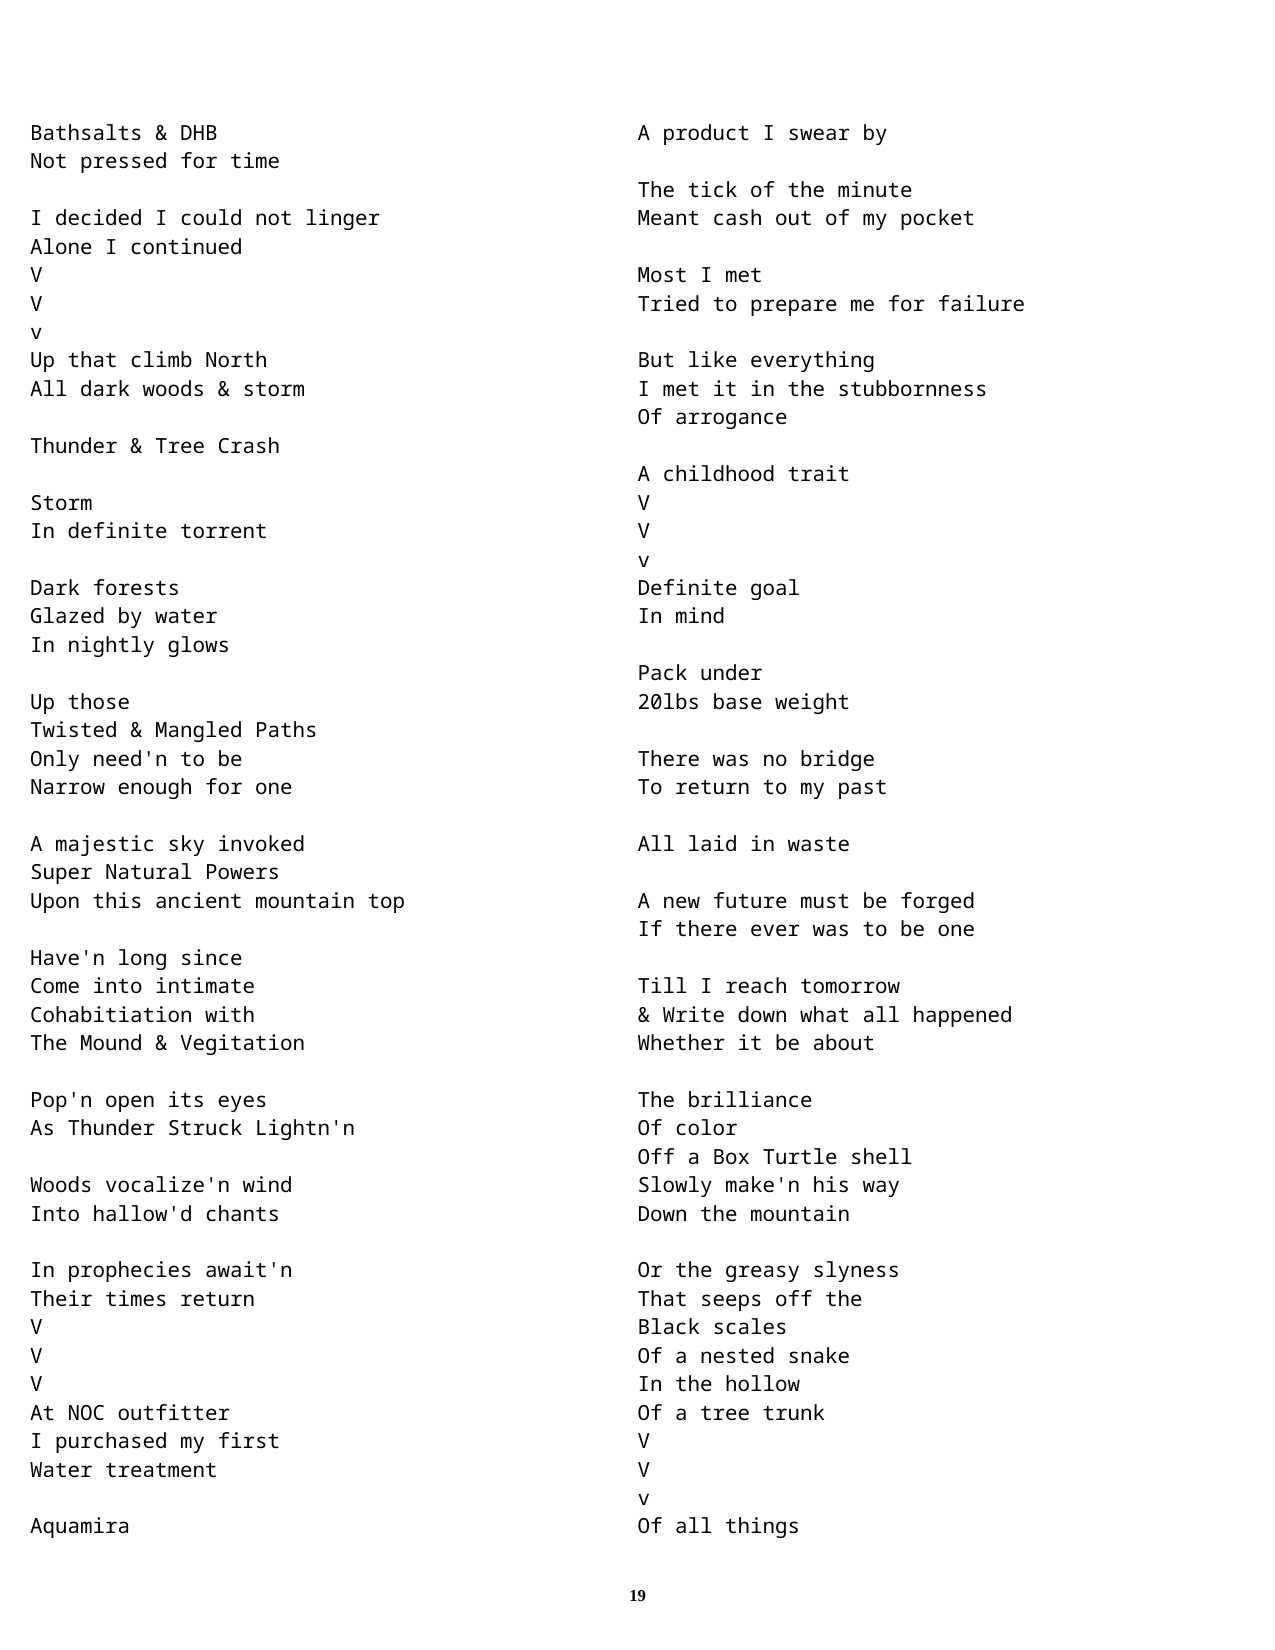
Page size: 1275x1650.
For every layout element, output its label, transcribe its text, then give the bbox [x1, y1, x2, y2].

text V [30, 1341, 637, 1369]
text Of a tree trunk [637, 1398, 1245, 1426]
text At NOC outfitter [30, 1398, 637, 1426]
text V [637, 516, 1245, 545]
text Aquamira [30, 1512, 637, 1540]
text But like everything [637, 346, 1245, 374]
text Up those [30, 687, 637, 715]
text & Write down what all happened [637, 1000, 1245, 1028]
text A childhood trait [637, 459, 1245, 488]
text Of a nested snake [637, 1341, 1245, 1369]
text V [637, 1455, 1245, 1483]
text In the hollow [637, 1369, 1245, 1398]
text Down the mountain [637, 1199, 1245, 1227]
text Cohabitiation with [30, 1000, 637, 1028]
text Pop'n open its eyes [30, 1085, 637, 1113]
text To return to my past [637, 772, 1245, 801]
text In prophecies await'n [30, 1256, 637, 1284]
text I decided I could not linger [30, 203, 637, 232]
text V [637, 488, 1245, 516]
text Of arrogance [637, 402, 1245, 431]
text Meant cash out of my pocket [637, 203, 1245, 232]
text Have'n long since [30, 943, 637, 971]
text The tick of the minute [637, 175, 1245, 203]
text There was no bridge [637, 744, 1245, 772]
text Glazed by water [30, 602, 637, 630]
text The Mound & Vegitation [30, 1028, 637, 1057]
text In nightly glows [30, 630, 637, 658]
text The brilliance [637, 1085, 1245, 1113]
text 20lbs base weight [637, 687, 1245, 715]
text Storm [30, 488, 637, 516]
text Into hallow'd chants [30, 1199, 637, 1227]
text In definite torrent [30, 516, 637, 545]
text Or the greasy slyness [637, 1256, 1245, 1284]
text Their times return [30, 1284, 637, 1312]
text V [30, 1312, 637, 1341]
text That seeps off the [637, 1284, 1245, 1312]
text v [637, 1483, 1245, 1512]
text Twisted & Mangled Paths [30, 715, 637, 744]
text V [637, 1426, 1245, 1455]
text As Thunder Struck Lightn'n [30, 1113, 637, 1142]
text Only need'n to be [30, 744, 637, 772]
text V [30, 260, 637, 289]
text Slowly make'n his way [637, 1170, 1245, 1199]
text V [30, 289, 637, 317]
text Of color [637, 1113, 1245, 1142]
text A majestic sky invoked [30, 829, 637, 857]
text Off a Box Turtle shell [637, 1142, 1245, 1170]
text All laid in waste [637, 829, 1245, 857]
text V [30, 1369, 637, 1398]
text In mind [637, 602, 1245, 630]
text Up that climb North [30, 346, 637, 374]
text Most I met [637, 260, 1245, 289]
text If there ever was to be one [637, 914, 1245, 943]
text Water treatment [30, 1455, 637, 1483]
text Narrow enough for one [30, 772, 637, 801]
text I purchased my first [30, 1426, 637, 1455]
text All dark woods & storm [30, 374, 637, 402]
text A product I swear by [637, 118, 1245, 147]
text Bathsalts & DHB [30, 118, 637, 147]
text v [30, 317, 637, 346]
text Come into intimate [30, 971, 637, 1000]
text I met it in the stubbornness [637, 374, 1245, 402]
text Upon this ancient mountain top [30, 886, 637, 914]
text Black scales [637, 1312, 1245, 1341]
text Super Natural Powers [30, 857, 637, 886]
text Whether it be about [637, 1028, 1245, 1057]
text Not pressed for time [30, 147, 637, 175]
text Definite goal [637, 573, 1245, 602]
text Alone I continued [30, 232, 637, 260]
text Woods vocalize'n wind [30, 1170, 637, 1199]
text Thunder & Tree Crash [30, 431, 637, 459]
text Tried to prepare me for failure [637, 289, 1245, 317]
text Dark forests [30, 573, 637, 602]
text Pack under [637, 658, 1245, 687]
text v [637, 545, 1245, 573]
text Of all things [637, 1512, 1245, 1540]
text Till I reach tomorrow [637, 971, 1245, 1000]
text A new future must be forged [637, 886, 1245, 914]
